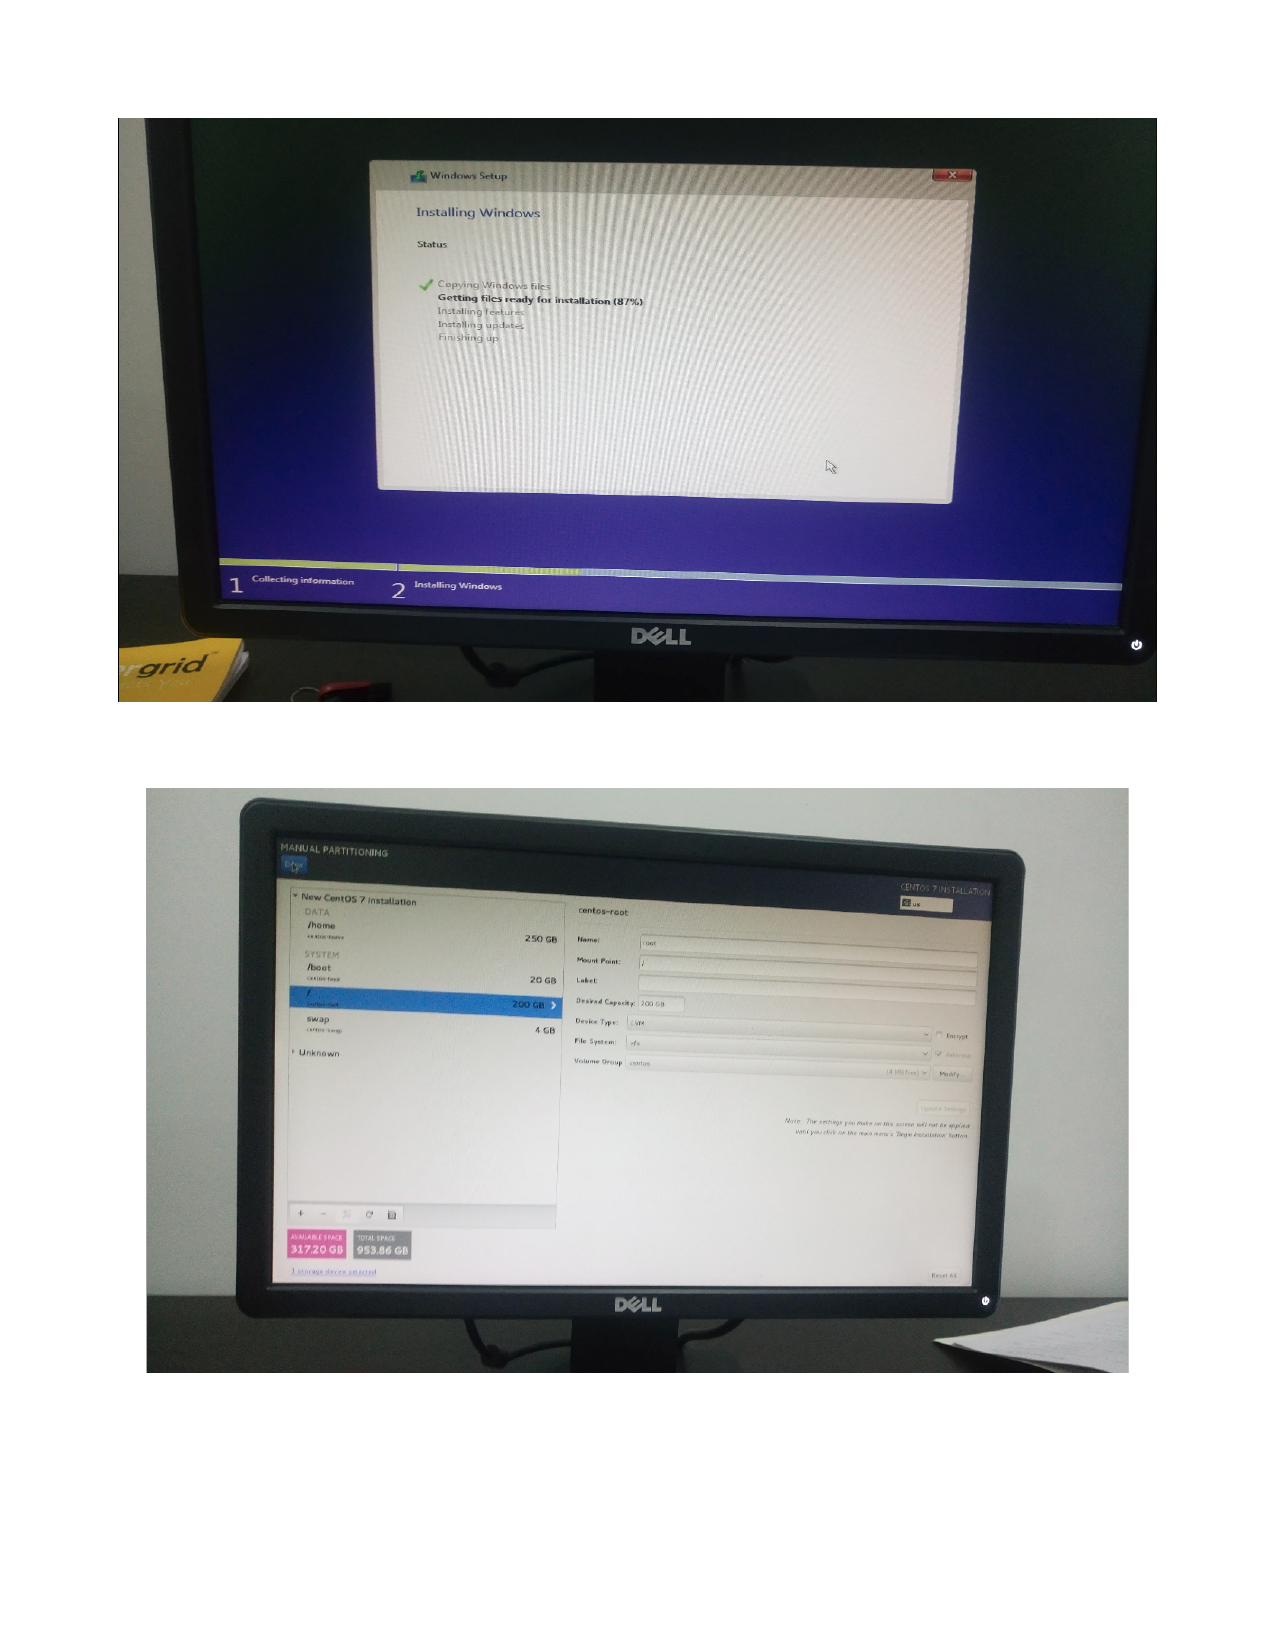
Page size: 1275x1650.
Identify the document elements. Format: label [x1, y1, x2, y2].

picture [146, 788, 1129, 1373]
picture [118, 118, 1157, 702]
